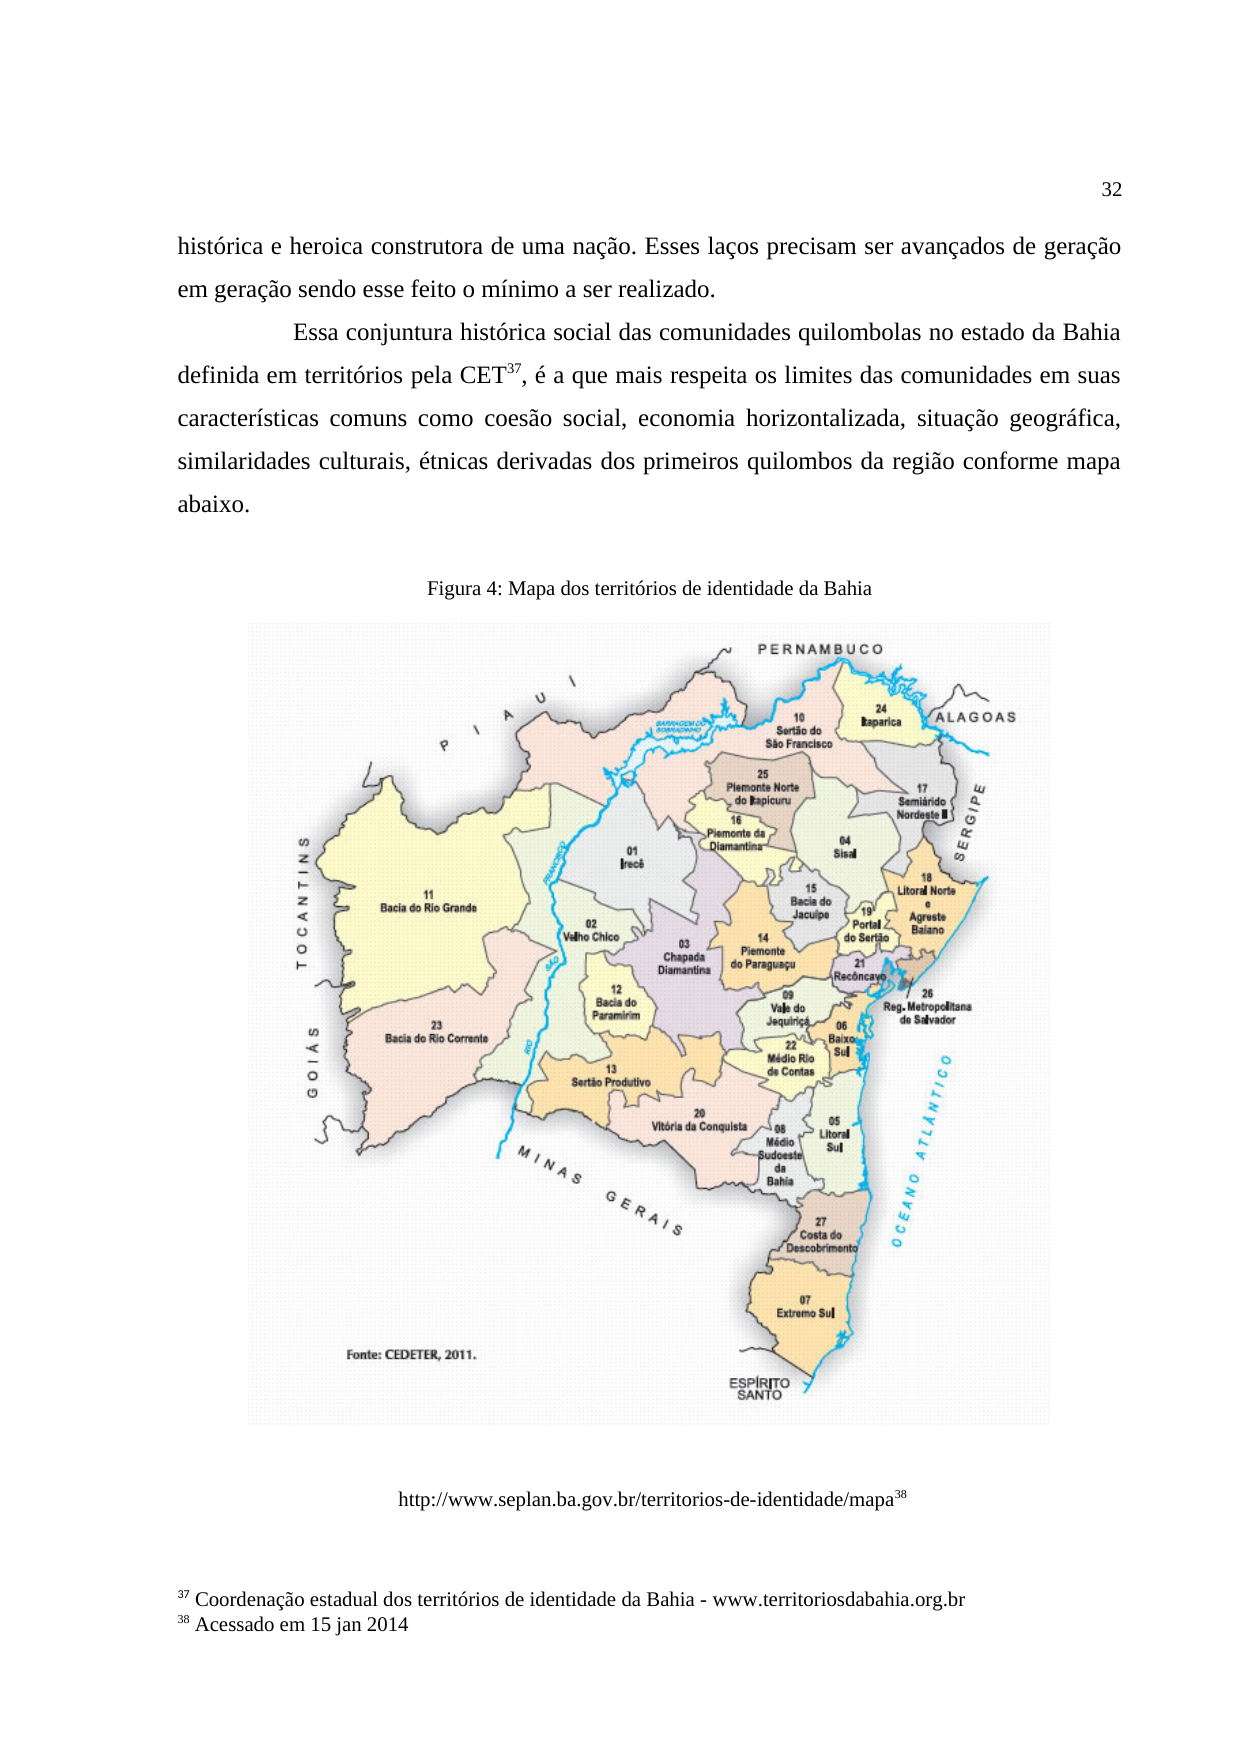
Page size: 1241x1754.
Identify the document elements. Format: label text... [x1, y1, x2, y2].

table_header [177, 612, 1122, 1487]
text Coordenação estadual dos territórios de identidade da Bahia - www.territoriosdabahia.org.br [177, 1586, 1122, 1612]
text http://www.seplan.ba.gov.br/territorios-de-identidade/mapa [177, 1487, 1122, 1511]
text histórica e heroica construtora de uma nação. Esses laços precisam ser avançados de geração em geração sendo esse feito o mínimo a ser realizado. [177, 231, 1122, 303]
picture [248, 623, 1051, 1426]
text Acessado em 15 jan 2014 [177, 1612, 1122, 1636]
text Figura 4: Mapa dos territórios de identidade da Bahia [177, 576, 1122, 600]
text Essa conjuntura histórica social das comunidades quilombolas no estado da Bahia definida em territórios pela CET, é a que mais respeita os limites das comunidades em suas características comuns como coesão social, economia horizontalizada, situação geográfica, similaridades culturais, étnicas derivadas dos primeiros quilombos da região conforme mapa abaixo. [177, 317, 1122, 518]
